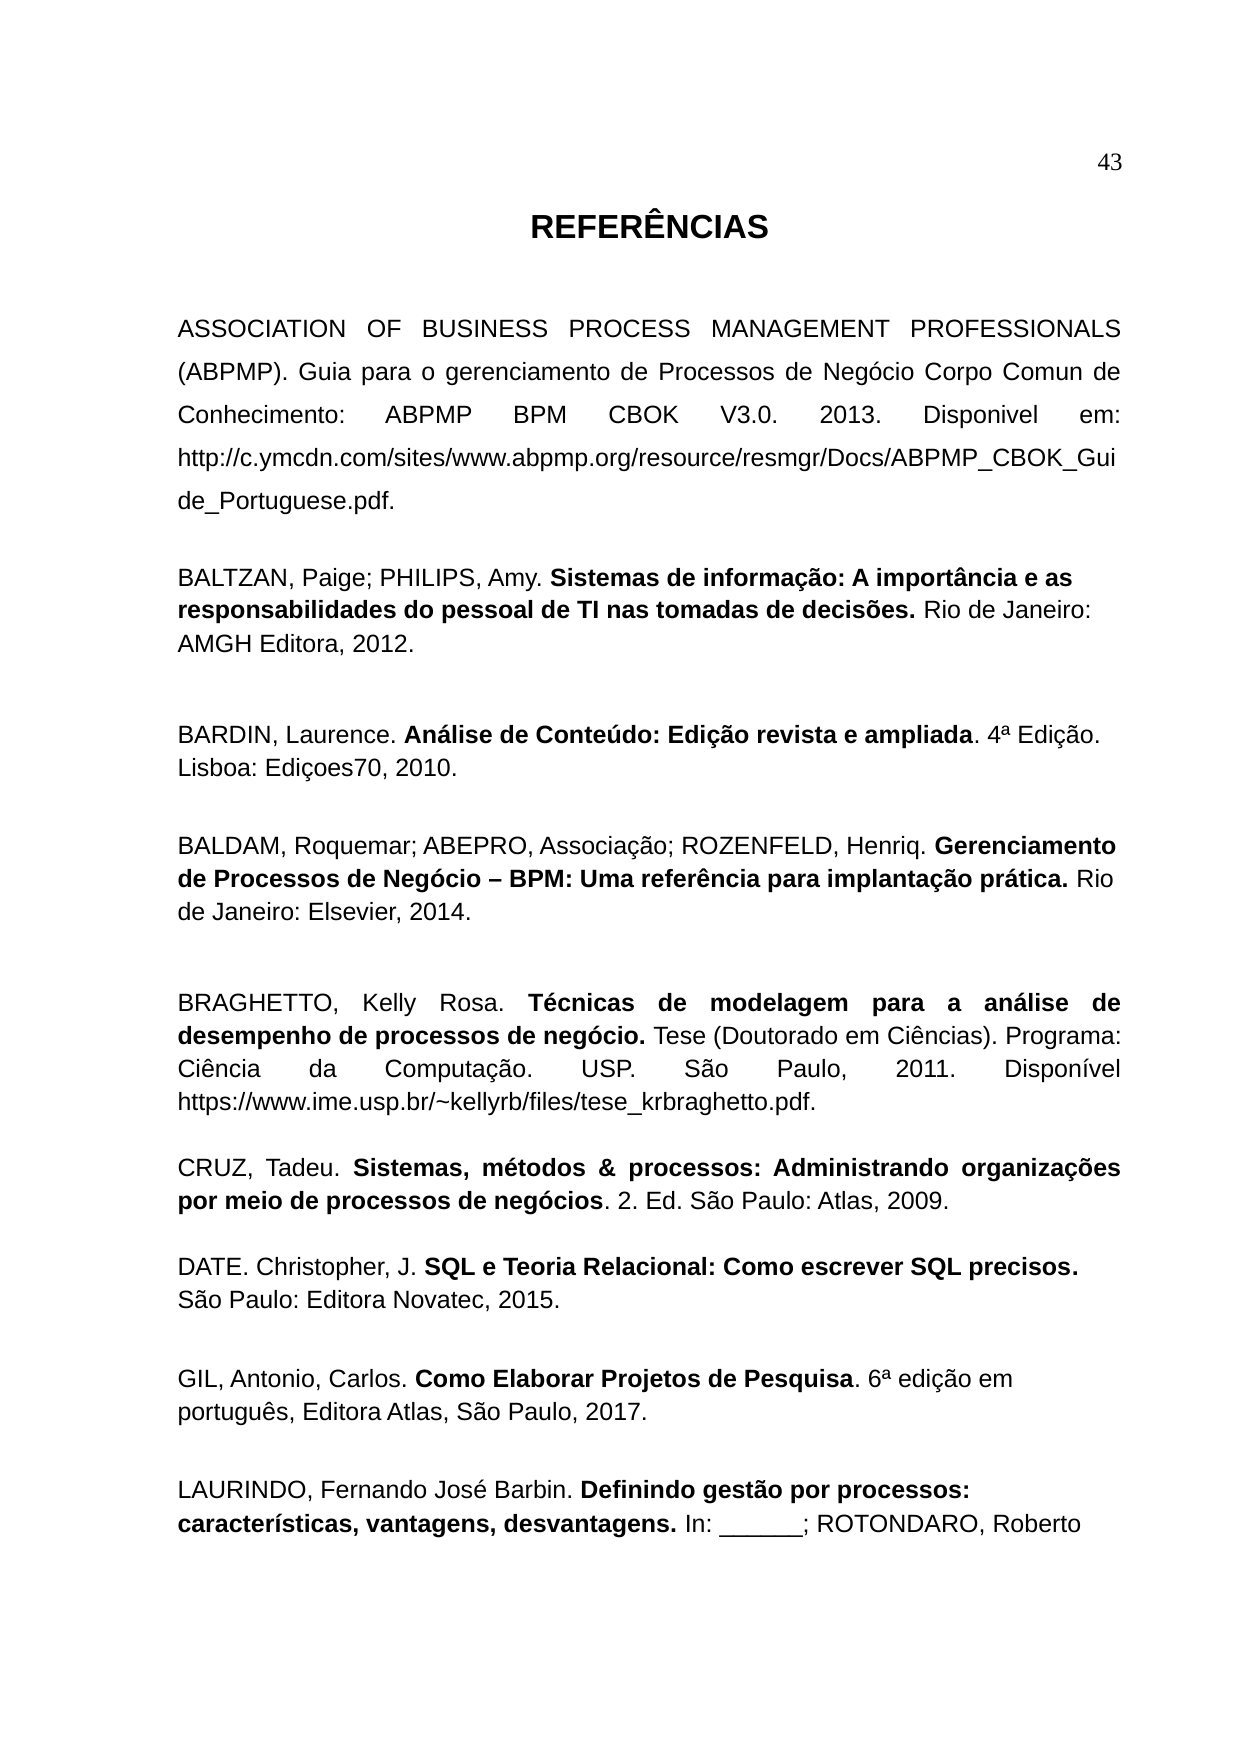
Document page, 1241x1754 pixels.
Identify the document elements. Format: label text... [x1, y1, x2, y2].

text LAURINDO, Fernando José Barbin. Definindo gestão por processos: características, vantagens, desvantagens. In: ______; ROTONDARO, Roberto [177, 1476, 1122, 1537]
text BRAGHETTO, Kelly Rosa. Técnicas de modelagem para a análise de desempenho de processos de negócio. Tese (Doutorado em Ciências). Programa: Ciência da Computação. USP. São Paulo, 2011. Disponível https://www.ime.usp.br/~kellyrb/files/tese_krbraghetto.pdf. [177, 988, 1122, 1116]
text GIL, Antonio, Carlos. Como Elaborar Projetos de Pesquisa. 6ª edição em português, Editora Atlas, São Paulo, 2017. [177, 1364, 1122, 1426]
subtitle Referências [177, 207, 1122, 245]
text DATE. Christopher, J. SQL e Teoria Relacional: Como escrever SQL precisos. São Paulo: Editora Novatec, 2015. [177, 1252, 1122, 1314]
text CRUZ, Tadeu. Sistemas, métodos & processos: Administrando organizações por meio de processos de negócios. 2. Ed. São Paulo: Atlas, 2009. [177, 1153, 1122, 1215]
text BALTZAN, Paige; PHILIPS, Amy. Sistemas de informação: A importância e as responsabilidades do pessoal de TI nas tomadas de decisões. Rio de Janeiro: AMGH Editora, 2012. [177, 562, 1122, 657]
text BARDIN, Laurence. Análise de Conteúdo: Edição revista e ampliada. 4ª Edição. Lisboa: Ediçoes70, 2010. [177, 719, 1122, 781]
text BALDAM, Roquemar; ABEPRO, Associação; ROZENFELD, Henriq. Gerenciamento de Processos de Negócio – BPM: Uma referência para implantação prática. Rio de Janeiro: Elsevier, 2014. [177, 831, 1122, 926]
text ASSOCIATION OF BUSINESS PROCESS MANAGEMENT PROFESSIONALS (ABPMP). Guia para o gerenciamento de Processos de Negócio Corpo Comun de Conhecimento: ABPMP BPM CBOK V3.0. 2013. Disponivel em: http://c.ymcdn.com/sites/www.abpmp.org/resource/resmgr/Docs/ABPMP_CBOK_Guide_Portuguese.pdf. [177, 314, 1122, 515]
